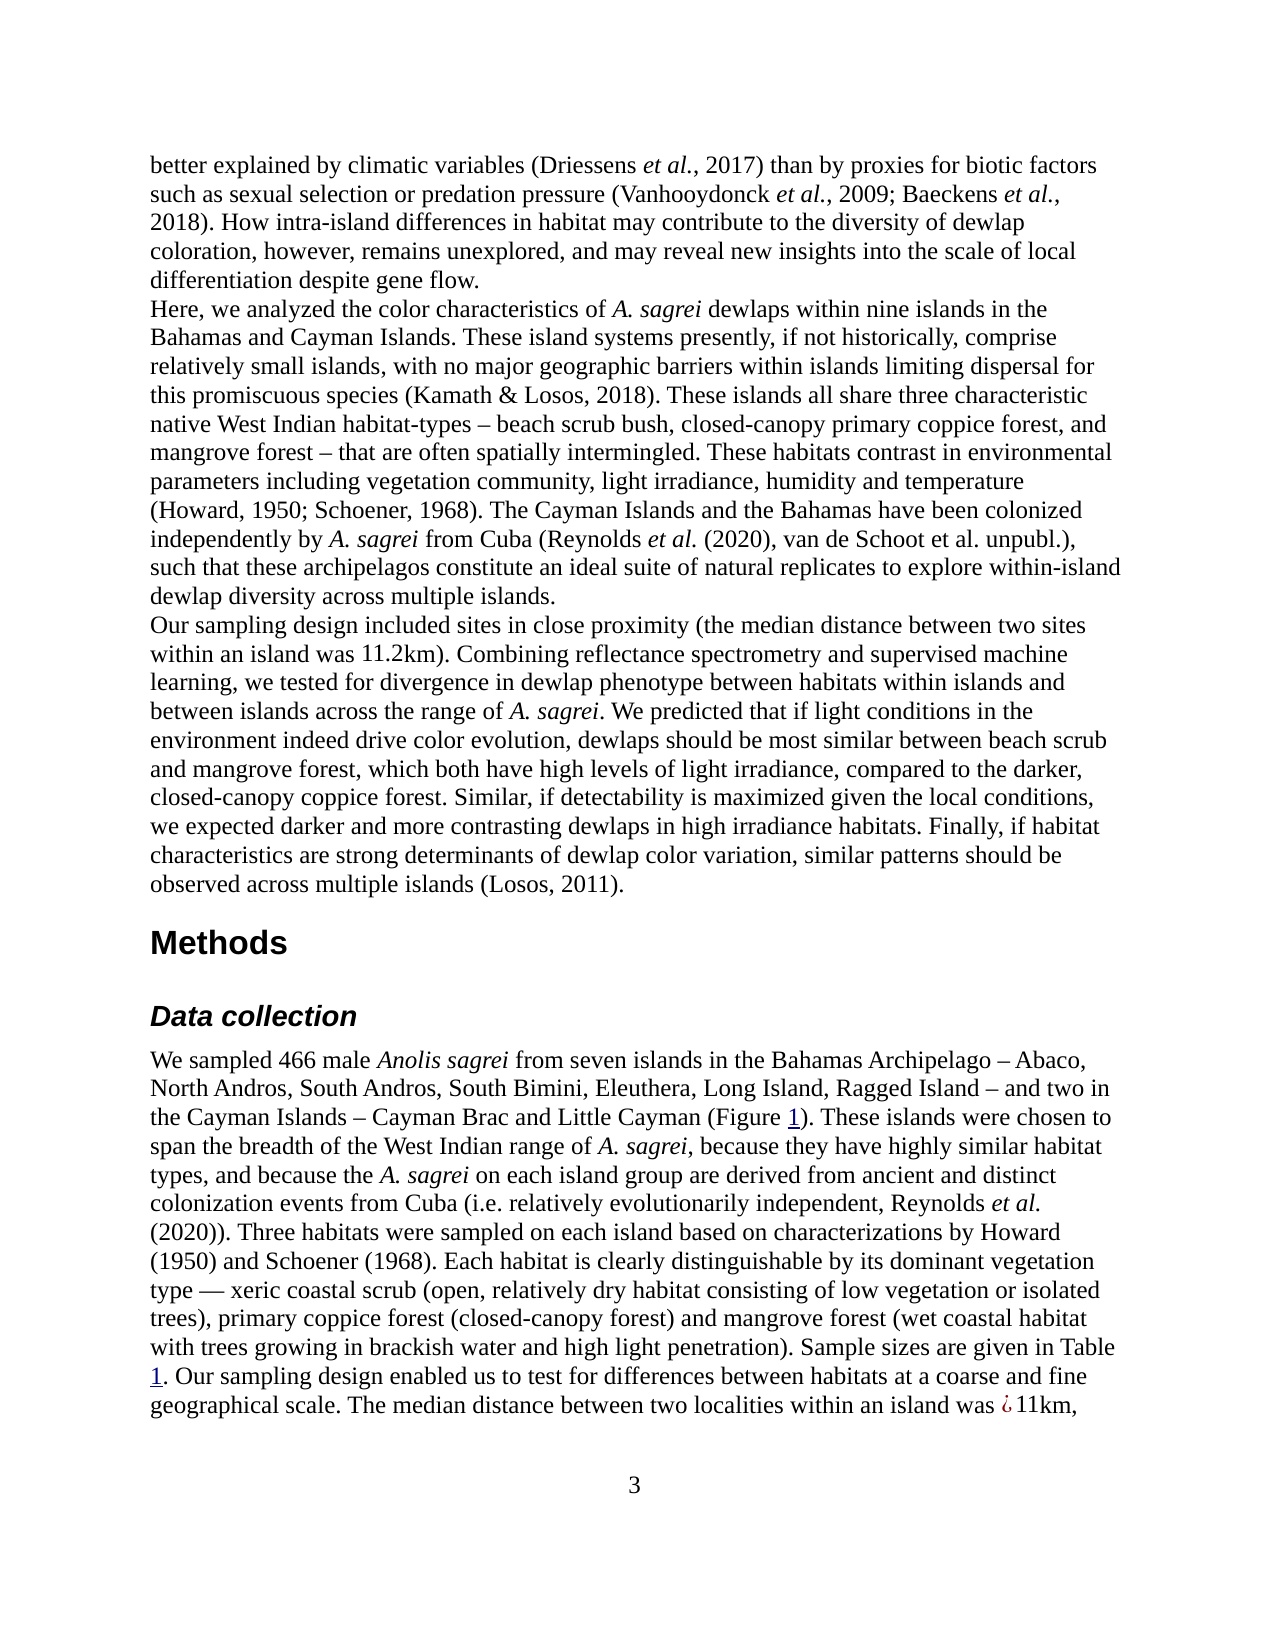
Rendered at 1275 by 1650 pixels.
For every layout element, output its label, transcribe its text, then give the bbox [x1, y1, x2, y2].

text better explained by climatic variables (Driessens et al., 2017) than by proxies for biotic factors such as sexual selection or predation pressure (Vanhooydonck et al., 2009; Baeckens et al., 2018). How intra-island differences in habitat may contribute to the diversity of dewlap coloration, however, remains unexplored, and may reveal new insights into the scale of local differentiation despite gene flow. Here, we analyzed the color characteristics of A. sagrei dewlaps within nine islands in the Bahamas and Cayman Islands. These island systems presently, if not historically, comprise relatively small islands, with no major geographic barriers within islands limiting dispersal for this promiscuous species (Kamath & Losos, 2018). These islands all share three characteristic native West Indian habitat-types – beach scrub bush, closed-canopy primary coppice forest, and mangrove forest – that are often spatially intermingled. These habitats contrast in environmental parameters including vegetation community, light irradiance, humidity and temperature (Howard, 1950; Schoener, 1968). The Cayman Islands and the Bahamas have been colonized independently by A. sagrei from Cuba (Reynolds et al. (2020), van de Schoot et al. unpubl.), such that these archipelagos constitute an ideal suite of natural replicates to explore within-island dewlap diversity across multiple islands. Our sampling design included sites in close proximity (the median distance between two sites within an island was km). Combining reflectance spectrometry and supervised machine learning, we tested for divergence in dewlap phenotype between habitats within islands and between islands across the range of A. sagrei. We predicted that if light conditions in the environment indeed drive color evolution, dewlaps should be most similar between beach scrub and mangrove forest, which both have high levels of light irradiance, compared to the darker, closed-canopy coppice forest. Similar, if detectability is maximized given the local conditions, we expected darker and more contrasting dewlaps in high irradiance habitats. Finally, if habitat characteristics are strong determinants of dewlap color variation, similar patterns should be observed across multiple islands (Losos, 2011). [150, 150, 1125, 897]
subtitle Methods [150, 922, 1125, 961]
text We sampled 466 male Anolis sagrei from seven islands in the Bahamas Archipelago – Abaco, North Andros, South Andros, South Bimini, Eleuthera, Long Island, Ragged Island – and two in the Cayman Islands – Cayman Brac and Little Cayman (Figure 1). These islands were chosen to span the breadth of the West Indian range of A. sagrei, because they have highly similar habitat types, and because the A. sagrei on each island group are derived from ancient and distinct colonization events from Cuba (i.e. relatively evolutionarily independent, Reynolds et al. (2020)). Three habitats were sampled on each island based on characterizations by Howard (1950) and Schoener (1968). Each habitat is clearly distinguishable by its dominant vegetation type — xeric coastal scrub (open, relatively dry habitat consisting of low vegetation or isolated trees), primary coppice forest (closed-canopy forest) and mangrove forest (wet coastal habitat with trees growing in brackish water and high light penetration). Sample sizes are given in Table 1. Our sampling design enabled us to test for differences between habitats at a coarse and fine geographical scale. The median distance between two localities within an island was km, with some islands being sampled at smaller or larger scales (Figure 4, Table 2). % of all pairwise distances within islands were less than km. Additionally, there are no major barriers to dispersal (such as mountains or grassland) on any of the islands that we sampled. [150, 1045, 1125, 1418]
subtitle Data collection [150, 999, 1125, 1032]
